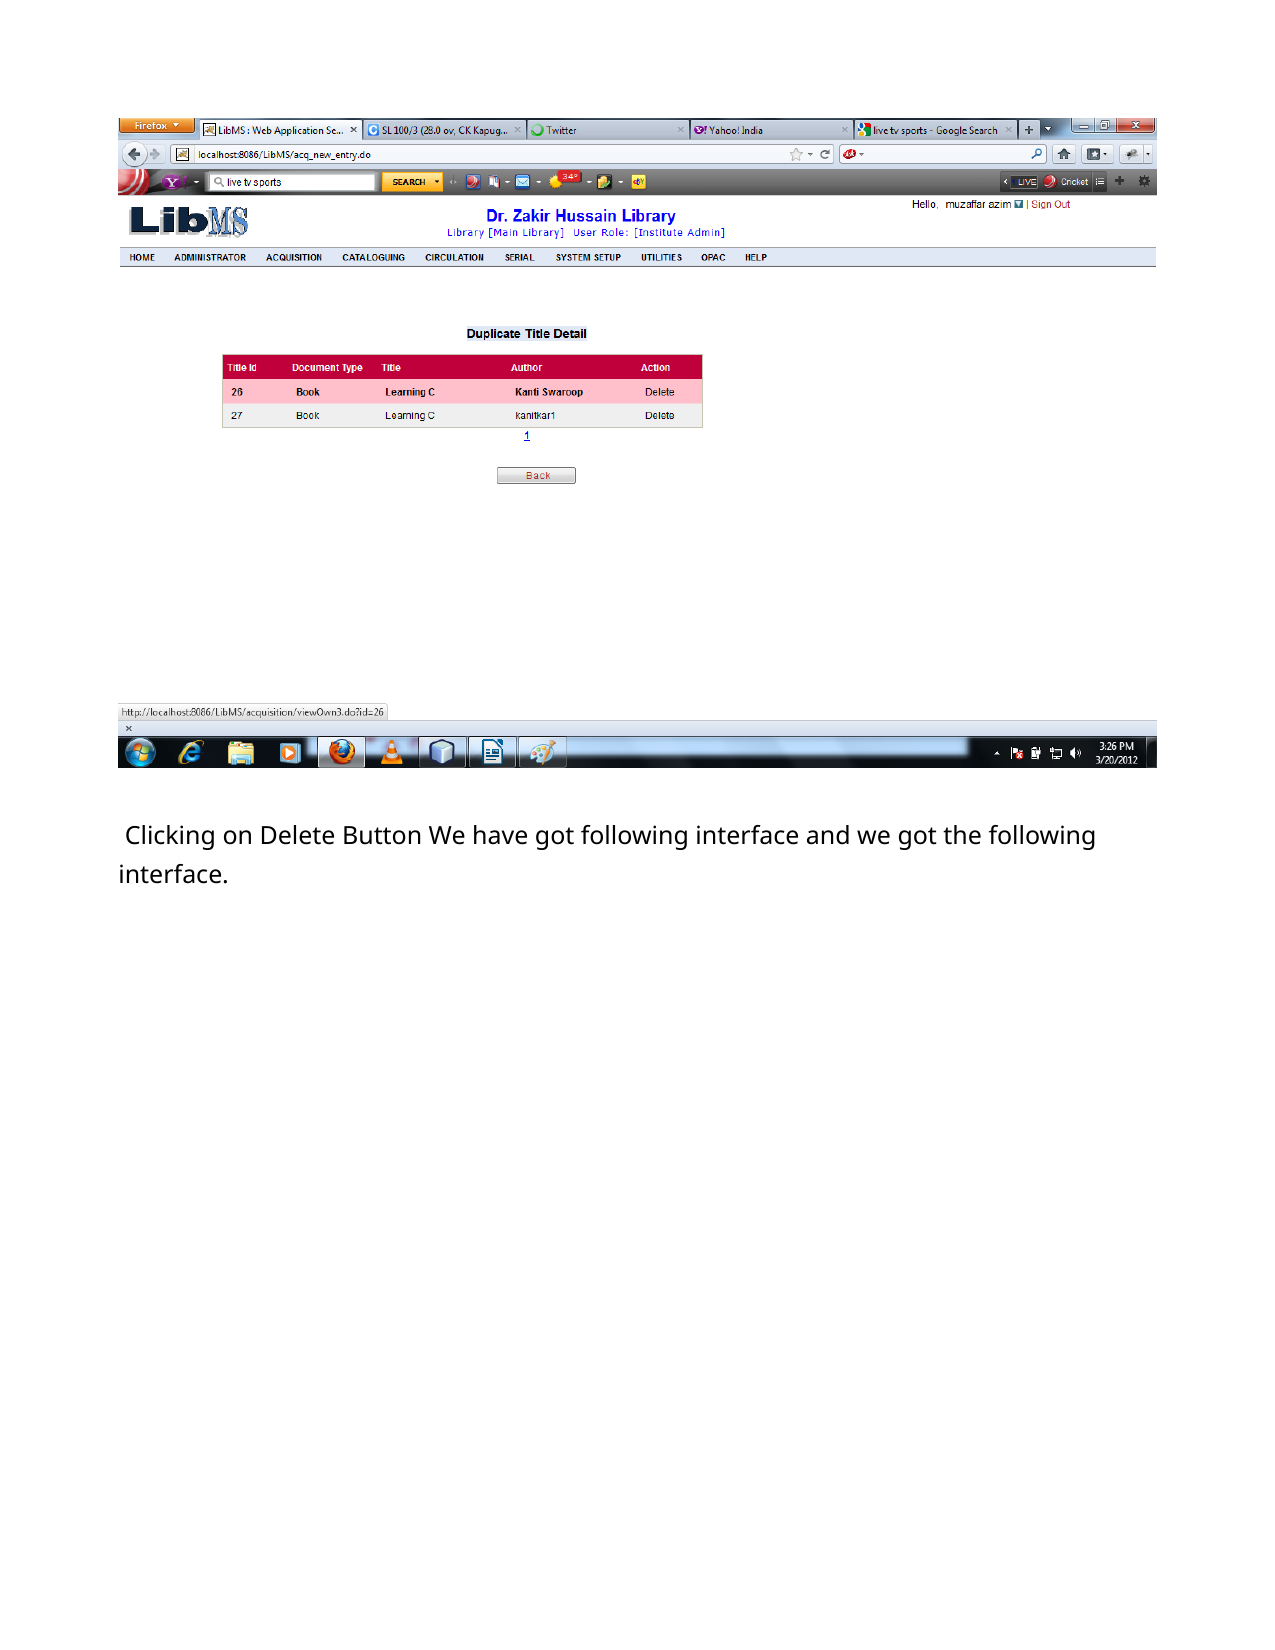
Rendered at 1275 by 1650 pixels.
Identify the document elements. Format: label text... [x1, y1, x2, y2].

picture [118, 118, 1157, 768]
text Clicking on Delete Button We have got following interface and we got the following interface. [118, 817, 1157, 891]
